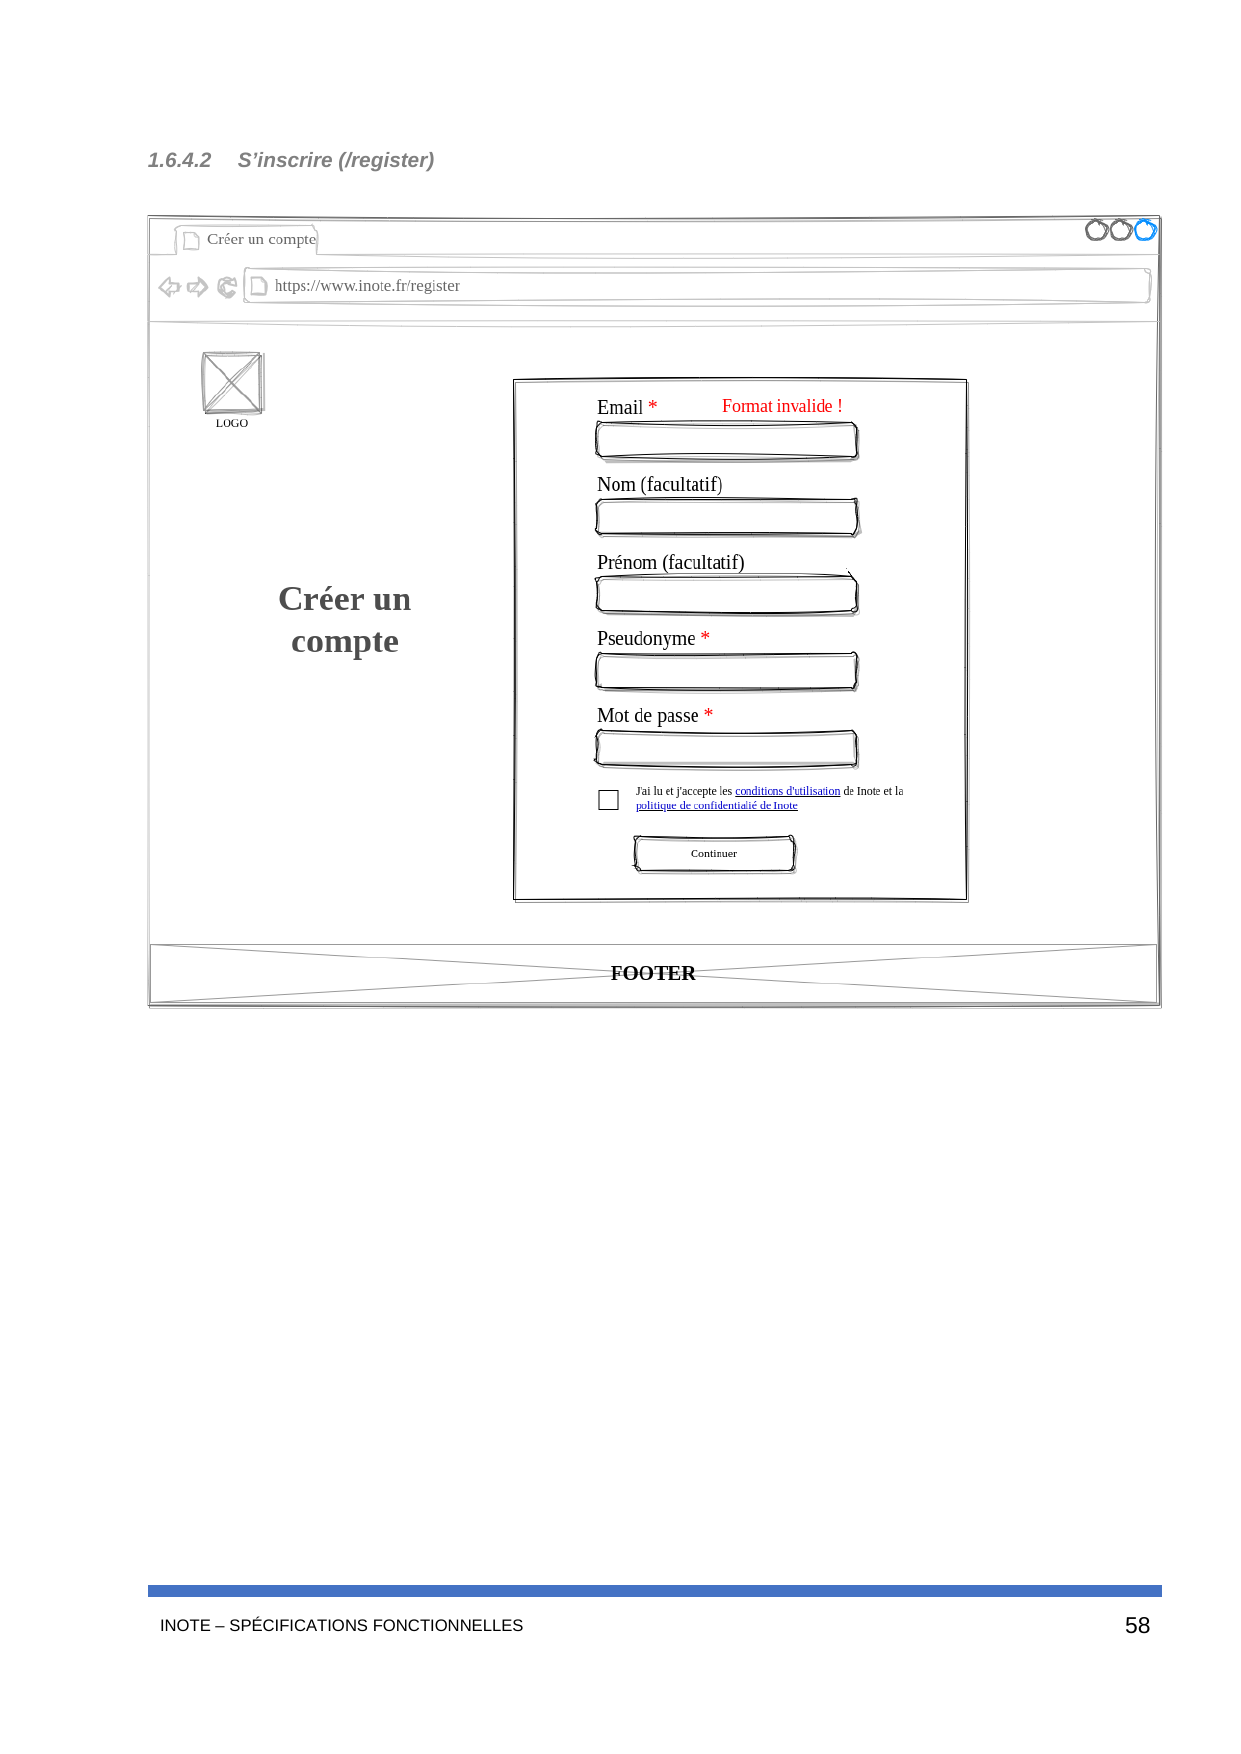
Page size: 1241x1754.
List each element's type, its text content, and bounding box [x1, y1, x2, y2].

picture [147, 215, 1163, 1009]
subtitle S’inscrire (/register) [148, 148, 1162, 172]
